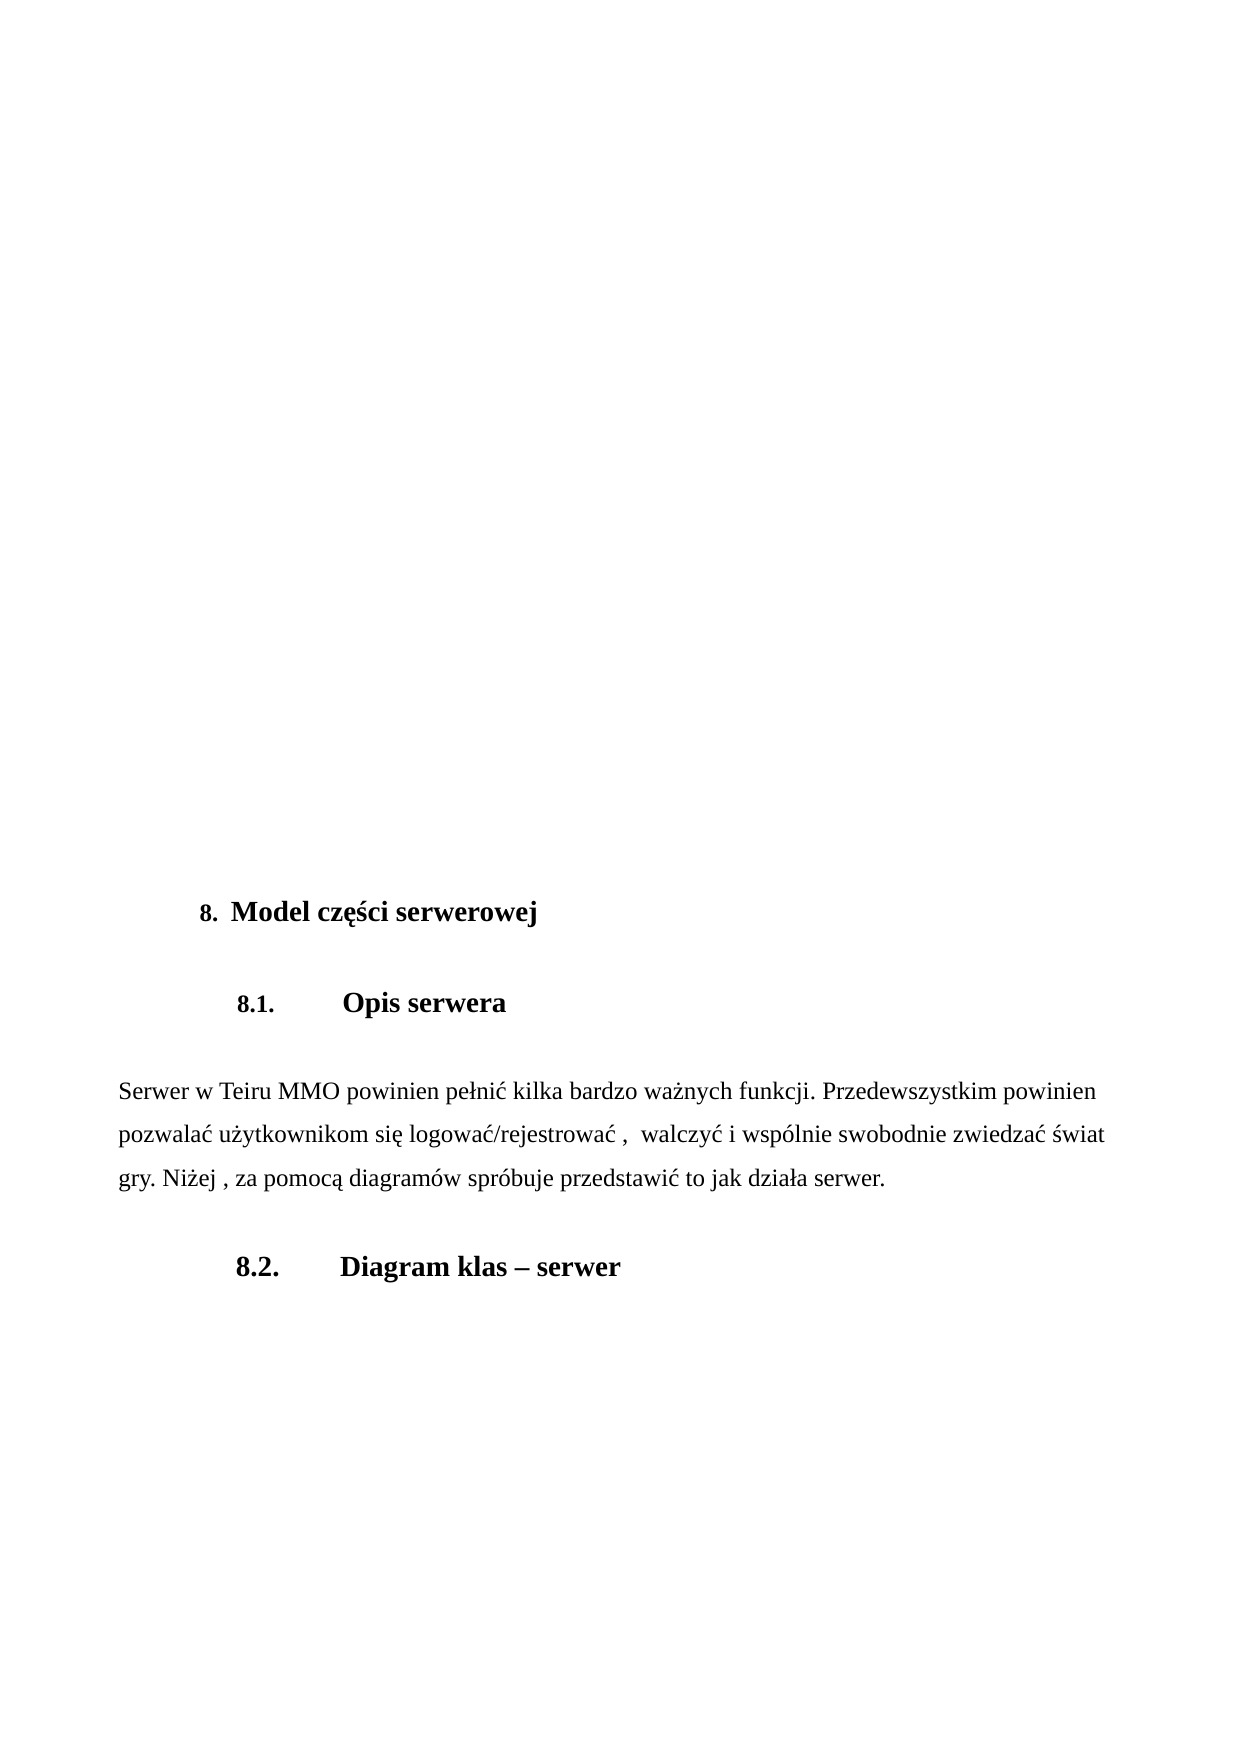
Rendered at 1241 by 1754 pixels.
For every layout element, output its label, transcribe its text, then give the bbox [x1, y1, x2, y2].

text Serwer w Teiru MMO powinien pełnić kilka bardzo ważnych funkcji. Przedewszystkim powinien pozwalać użytkownikom się logować/rejestrować , walczyć i wspólnie swobodnie zwiedzać świat gry. Niżej , za pomocą diagramów spróbuje przedstawić to jak działa serwer. [118, 1076, 1122, 1234]
list Diagram klas – serwer [228, 1249, 1122, 1282]
list Opis serwera [231, 985, 1122, 1062]
list Model części serwerowej [193, 894, 1122, 971]
